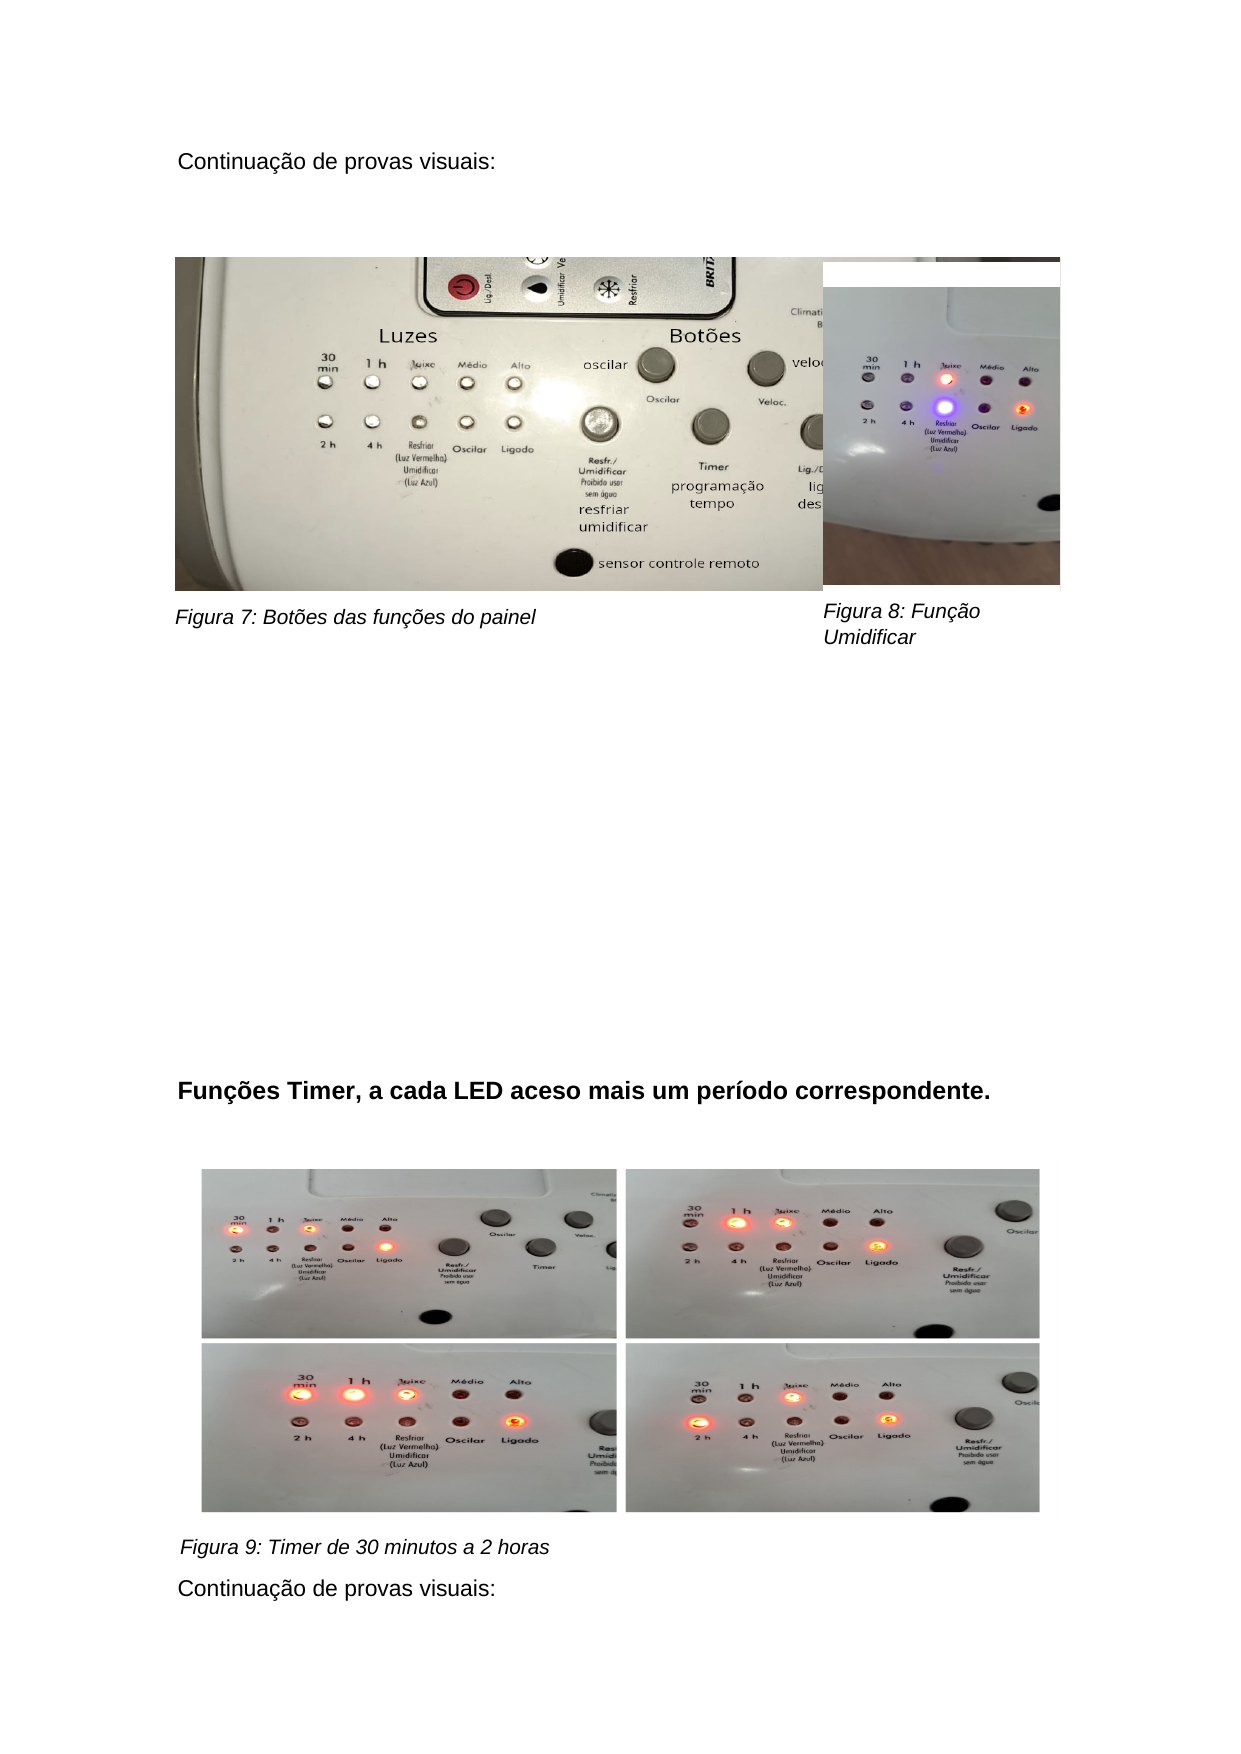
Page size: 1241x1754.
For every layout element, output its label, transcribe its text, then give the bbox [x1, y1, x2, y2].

text Figura 7: Botões das funções do painel [175, 591, 823, 629]
text [175, 233, 1060, 257]
text Continuação de provas visuais: [177, 1575, 1063, 1601]
picture [184, 1160, 1057, 1521]
text Continuação de provas visuais: [177, 148, 1063, 174]
text Figura 11: Timer de 30 minutos a 2 horas [180, 1161, 1061, 1559]
text Funções Timer, a cada LED aceso mais um período correspondente. [177, 1076, 1063, 1105]
text Figura 10: Função Umidificar [823, 585, 1060, 649]
text [175, 629, 823, 633]
picture [175, 257, 1060, 591]
